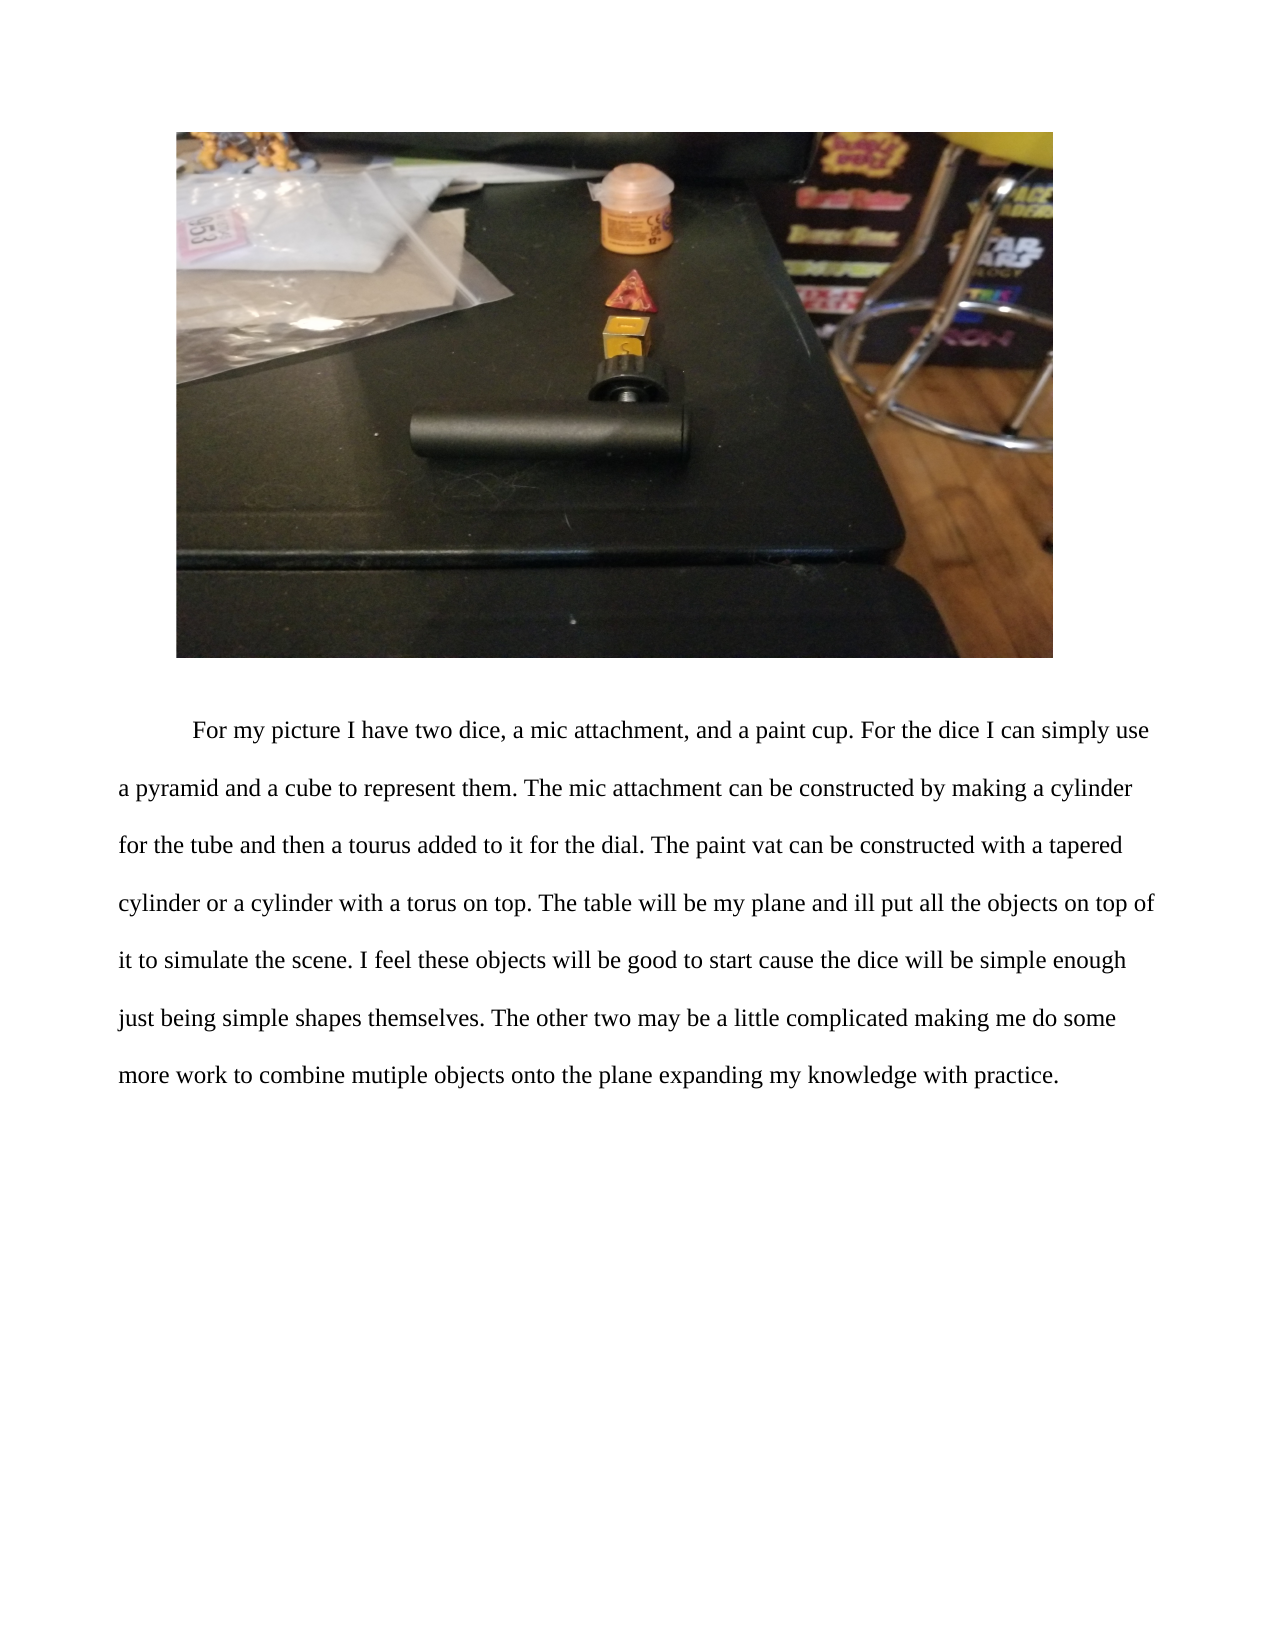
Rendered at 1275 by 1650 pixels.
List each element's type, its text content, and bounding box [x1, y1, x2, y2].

picture [176, 132, 1053, 658]
text For my picture I have two dice, a mic attachment, and a paint cup. For the dice I can simply use a pyramid and a cube to represent them. The mic attachment can be constructed by making a cylinder for the tube and then a tourus added to it for the dial. The paint vat can be constructed with a tapered cylinder or a cylinder with a torus on top. The table will be my plane and ill put all the objects on top of it to simulate the scene. I feel these objects will be good to start cause the dice will be simple enough just being simple shapes themselves. The other two may be a little complicated making me do some more work to combine mutiple objects onto the plane expanding my knowledge with practice. [118, 715, 1157, 1089]
